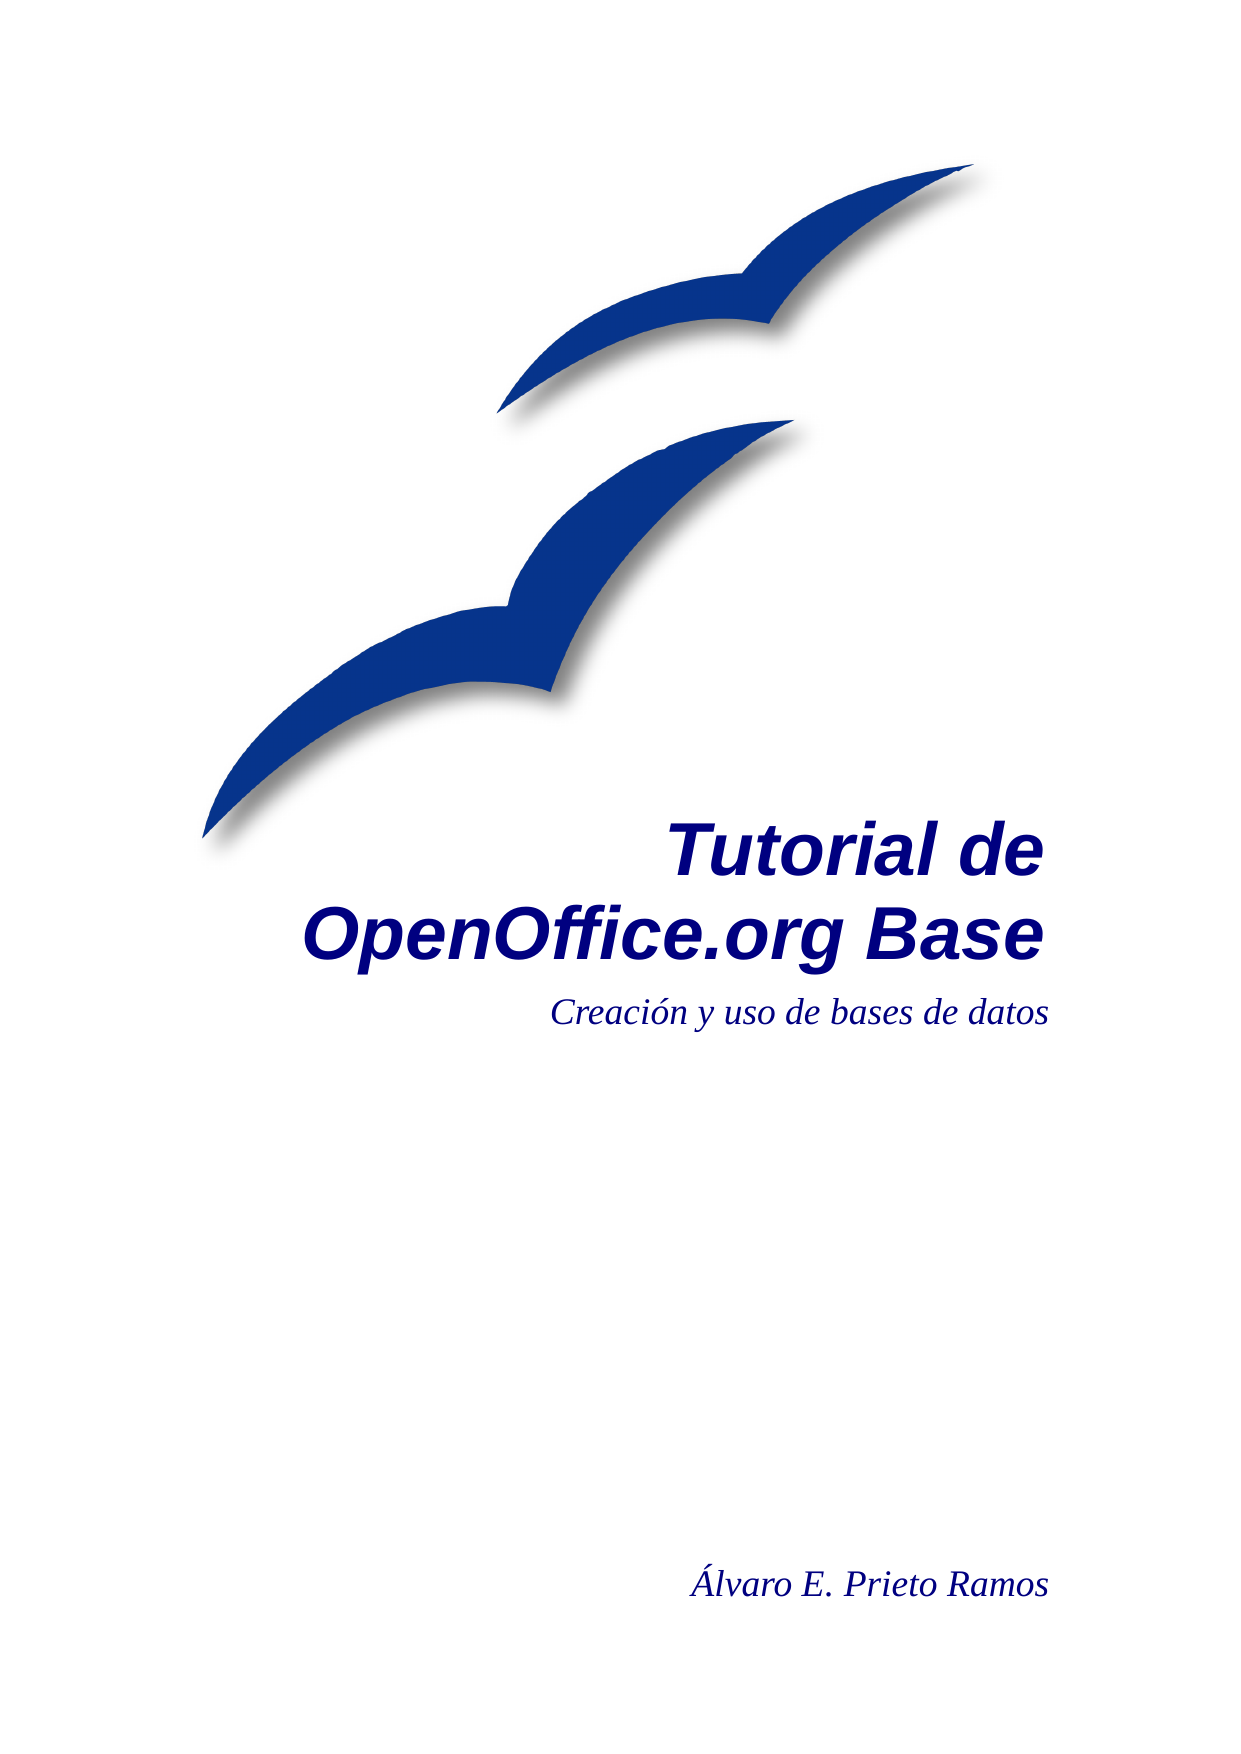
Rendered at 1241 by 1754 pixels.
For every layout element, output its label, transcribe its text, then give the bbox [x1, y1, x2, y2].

subtitle Creación y uso de bases de datos [187, 991, 1053, 1032]
picture [187, 150, 1016, 880]
subtitle Tutorial de OpenOffice.org Base [187, 808, 1053, 976]
